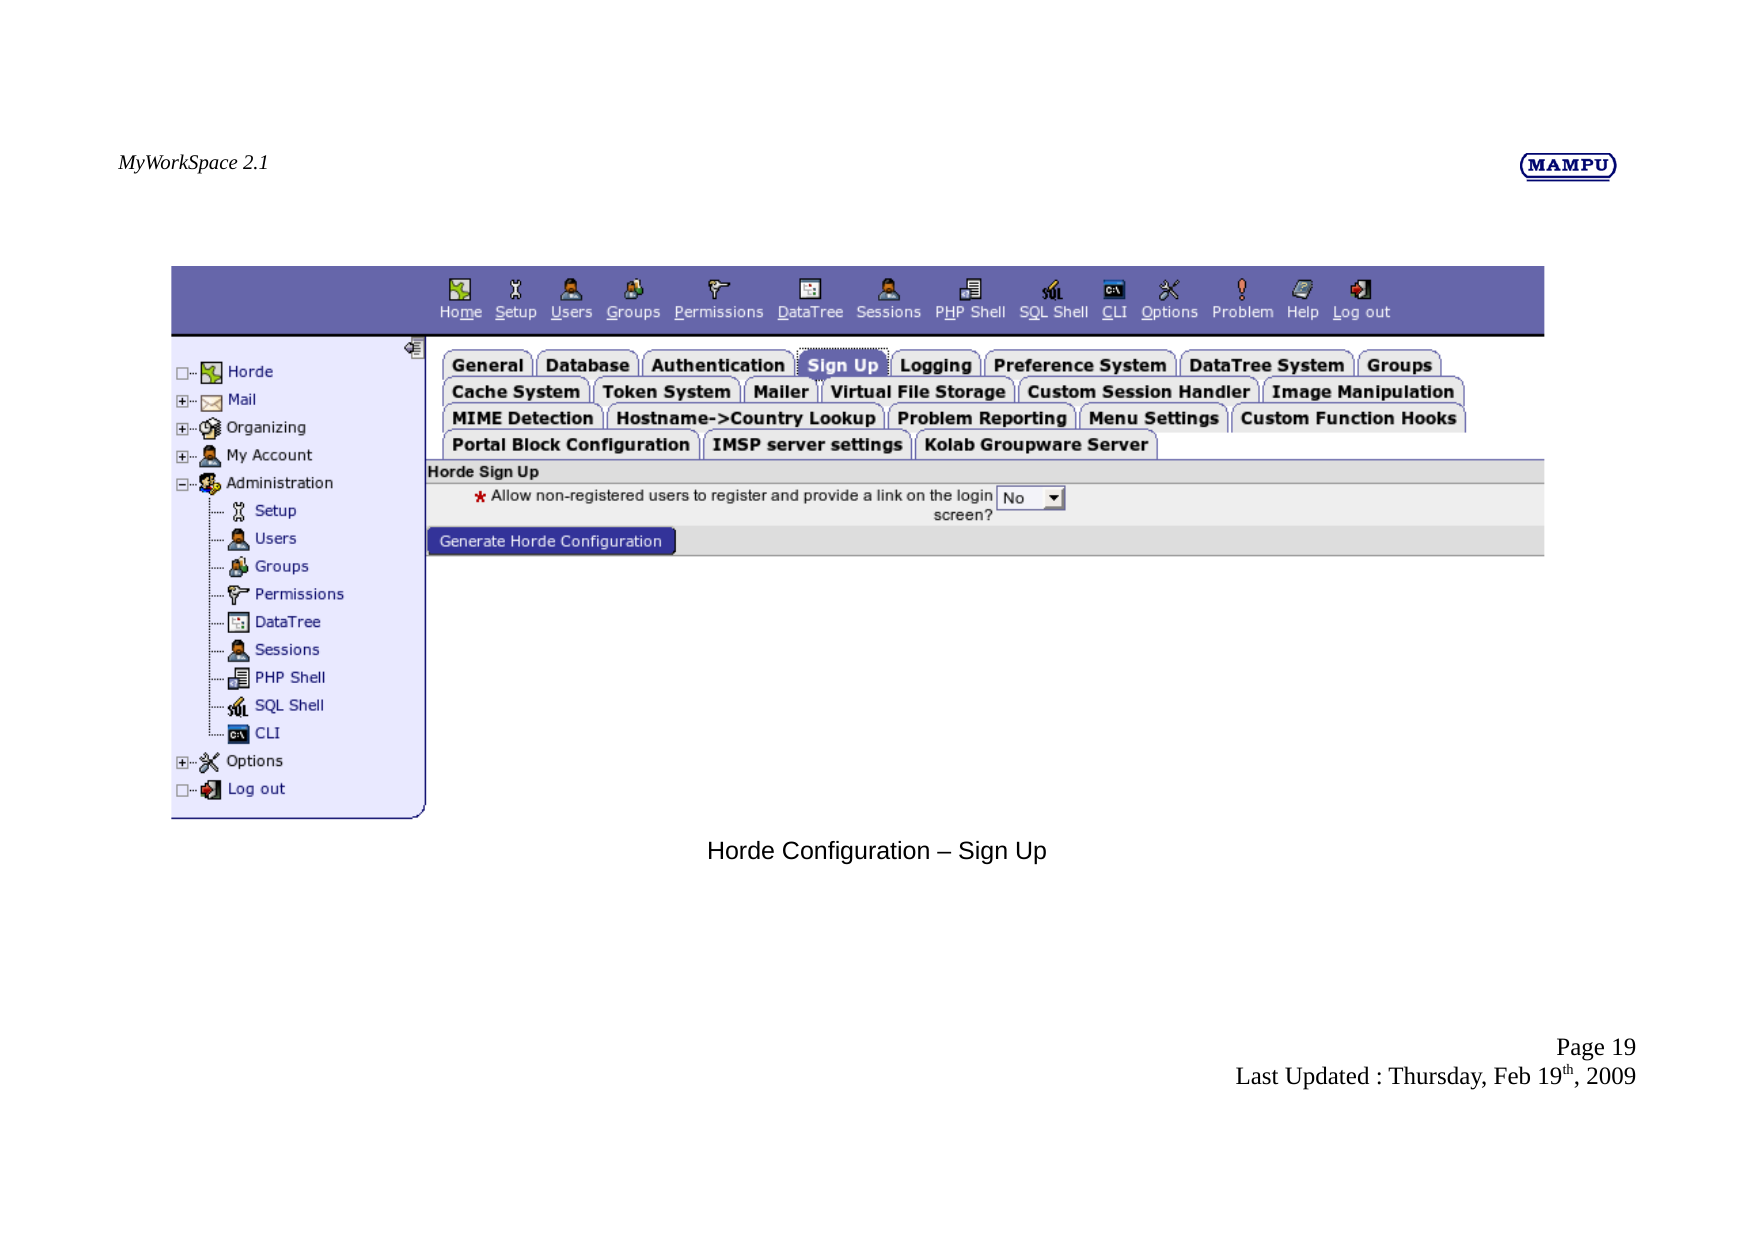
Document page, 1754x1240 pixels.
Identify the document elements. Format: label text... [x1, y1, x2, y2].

picture [1517, 150, 1622, 183]
text Horde Configuration – Sign Up [118, 264, 1636, 865]
picture [171, 266, 1545, 822]
